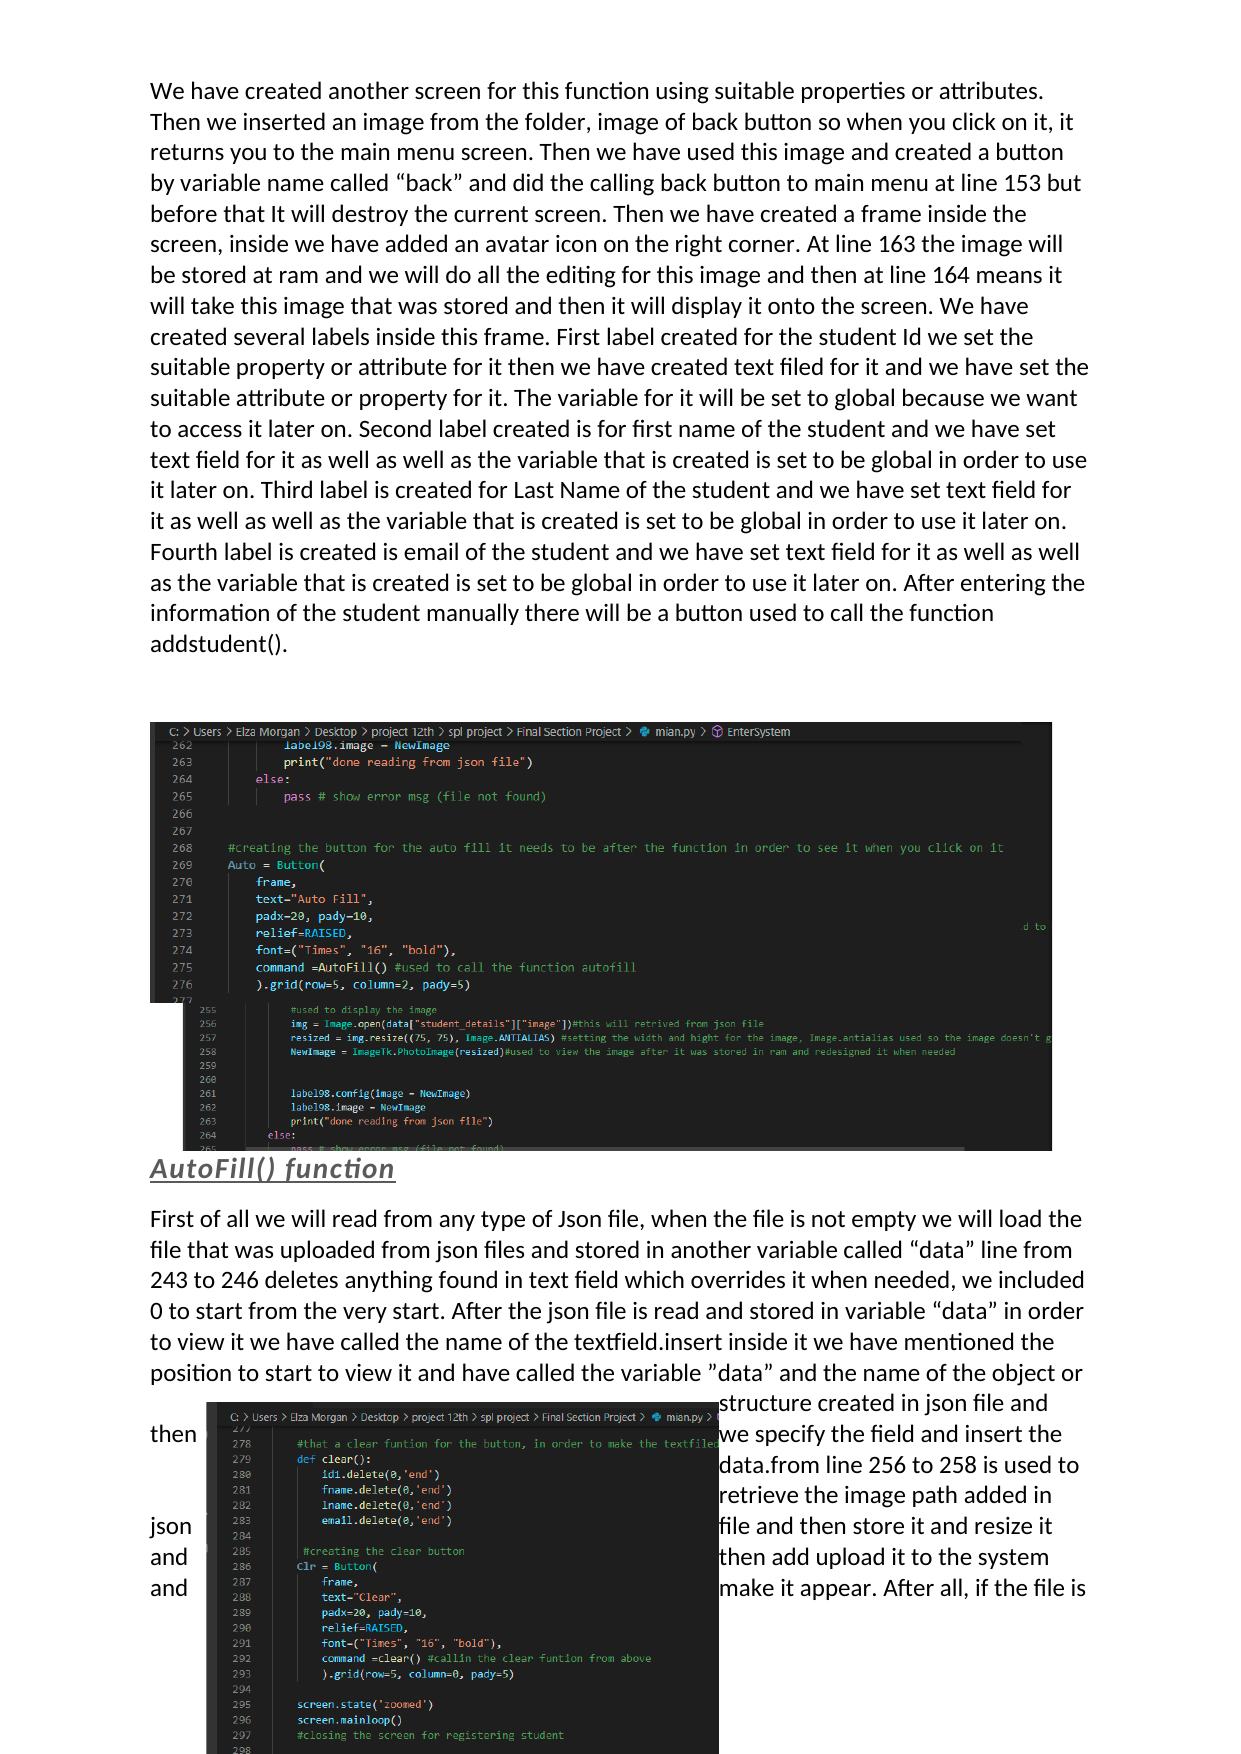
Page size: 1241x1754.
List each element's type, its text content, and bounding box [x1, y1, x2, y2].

text We have created another screen for this function using suitable properties or attributes. Then we inserted an image from the folder, image of back button so when you click on it, it returns you to the main menu screen. Then we have used this image and created a button by variable name called “back” and did the calling back button to main menu at line 153 but before that It will destroy the current screen. Then we have created a frame inside the screen, inside we have added an avatar icon on the right corner. At line 163 the image will be stored at ram and we will do all the editing for this image and then at line 164 means it will take this image that was stored and then it will display it onto the screen. We have created several labels inside this frame. First label created for the student Id we set the suitable property or attribute for it then we have created text filed for it and we have set the suitable attribute or property for it. The variable for it will be set to global because we want to access it later on. Second label created is for first name of the student and we have set text field for it as well as well as the variable that is created is set to be global in order to use it later on. Third label is created for Last Name of the student and we have set text field for it as well as well as the variable that is created is set to be global in order to use it later on. Fourth label is created is email of the student and we have set text field for it as well as well as the variable that is created is set to be global in order to use it later on. After entering the information of the student manually there will be a button used to call the function addstudent(). [150, 75, 1090, 659]
subtitle AutoFill() function [150, 1007, 1090, 1186]
text First of all we will read from any type of Json file, when the file is not empty we will load the file that was uploaded from json files and stored in another variable called “data” line from 243 to 246 deletes anything found in text field which overrides it when needed, we included 0 to start from the very start. After the json file is read and stored in variable “data” in order to view it we have called the name of the textfield.insert inside it we have mentioned the position to start to view it and have called the variable ”data” and the name of the object or structure created in json file and then we specify the field and insert the data.from line 256 to 258 is used to retrieve the image path added in json file and then store it and resize it and then add upload it to the system and make it appear. After all, if the file is [150, 1203, 1090, 1602]
